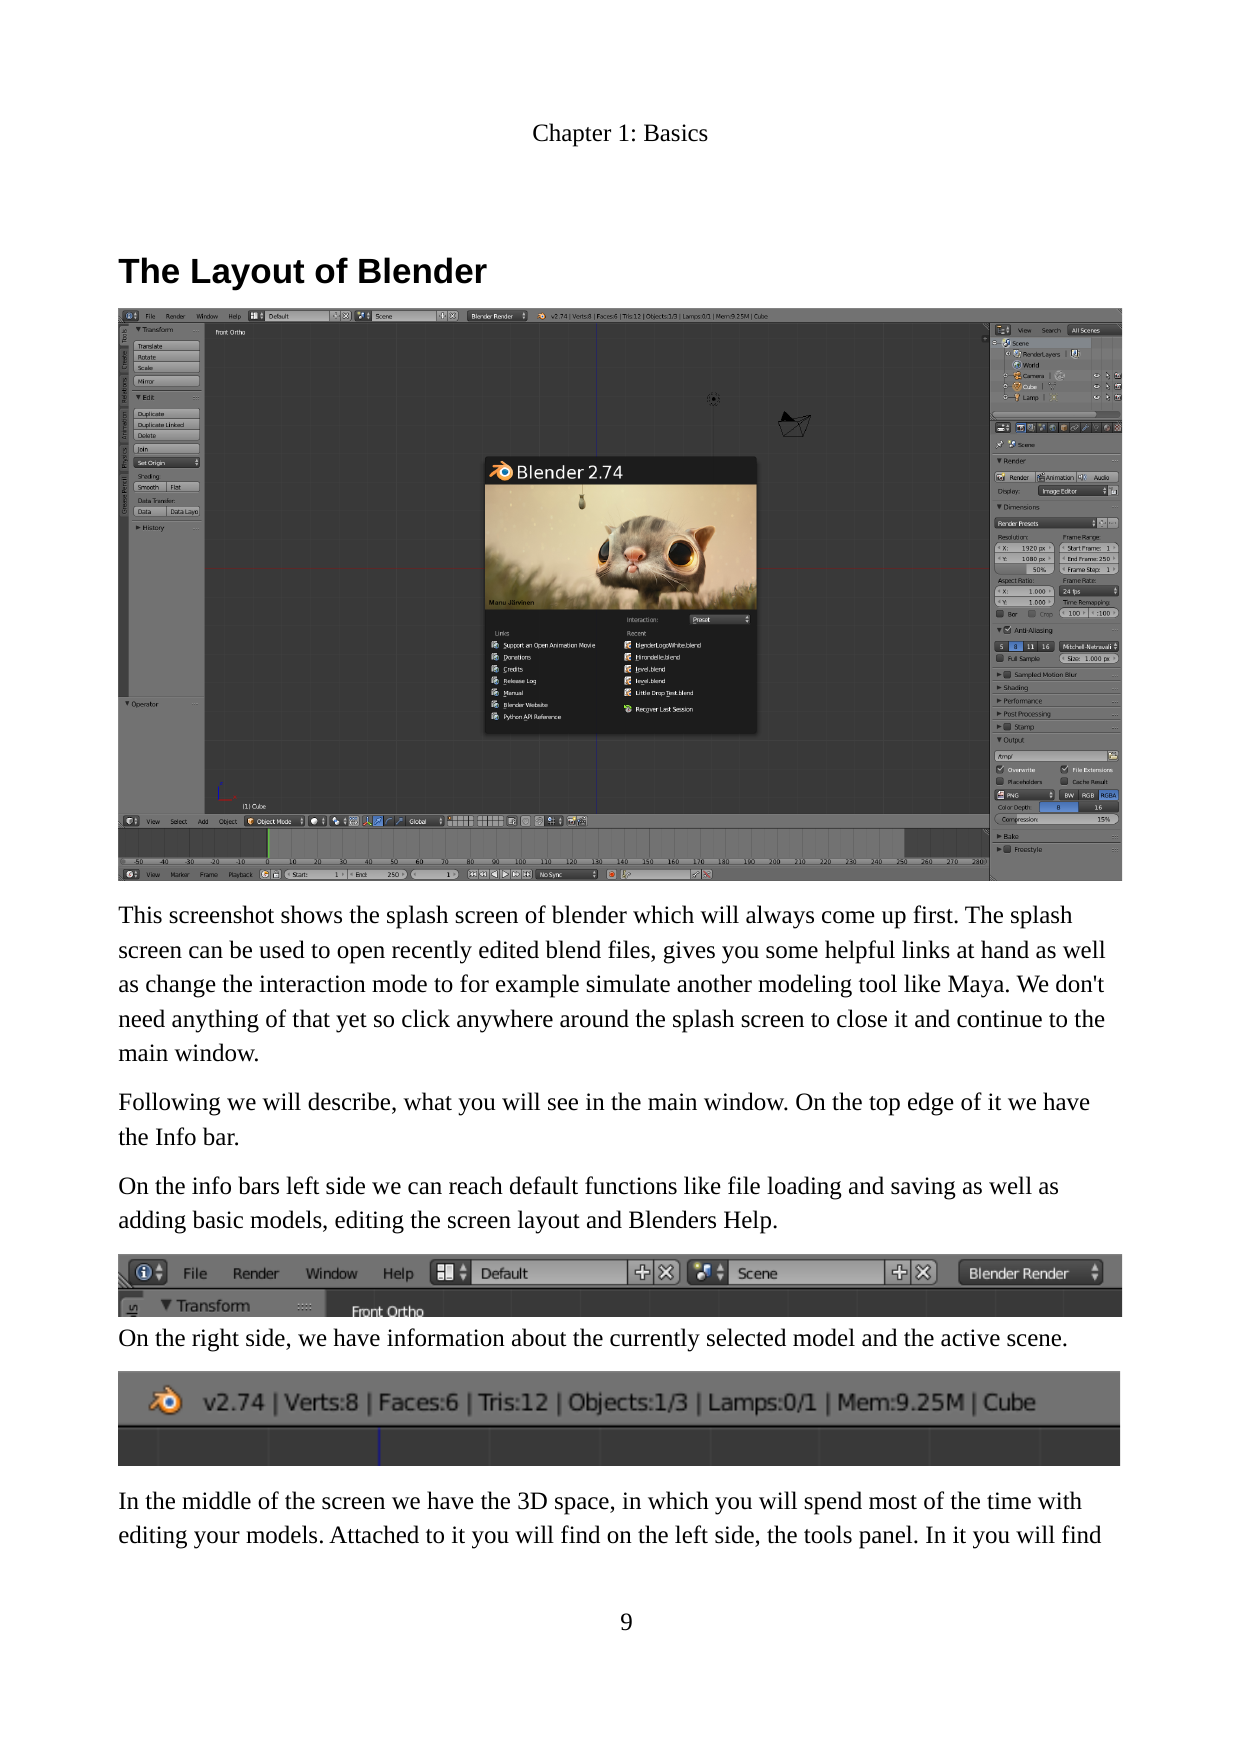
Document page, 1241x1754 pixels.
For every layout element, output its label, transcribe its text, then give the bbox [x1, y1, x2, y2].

picture [118, 1371, 1121, 1466]
picture [118, 308, 1123, 881]
text This screenshot shows the splash screen of blender which will always come up first. The splash screen can be used to open recently edited blend files, gives you some helpful links at hand as well as change the interaction mode to for example simulate another modeling tool like Maya. We don't need anything of that yet so click anywhere around the splash screen to close it and continue to the main window. [118, 901, 1122, 1067]
text On the info bars left side we can reach default functions like file loading and saving as well as adding basic models, editing the screen layout and Blenders Help. [118, 1171, 1122, 1234]
text In the middle of the screen we have the 3D space, in which you will spend most of the time with editing your models. Attached to it you will find on the left side, the tools panel. In it you will find [118, 1486, 1122, 1549]
text Following we will describe, what you will see in the main window. On the top edge of it we have the Info bar. [118, 1087, 1122, 1151]
picture [118, 1254, 1123, 1317]
text On the right side, we have information about the currently selected model and the active scene. [118, 1317, 1122, 1352]
